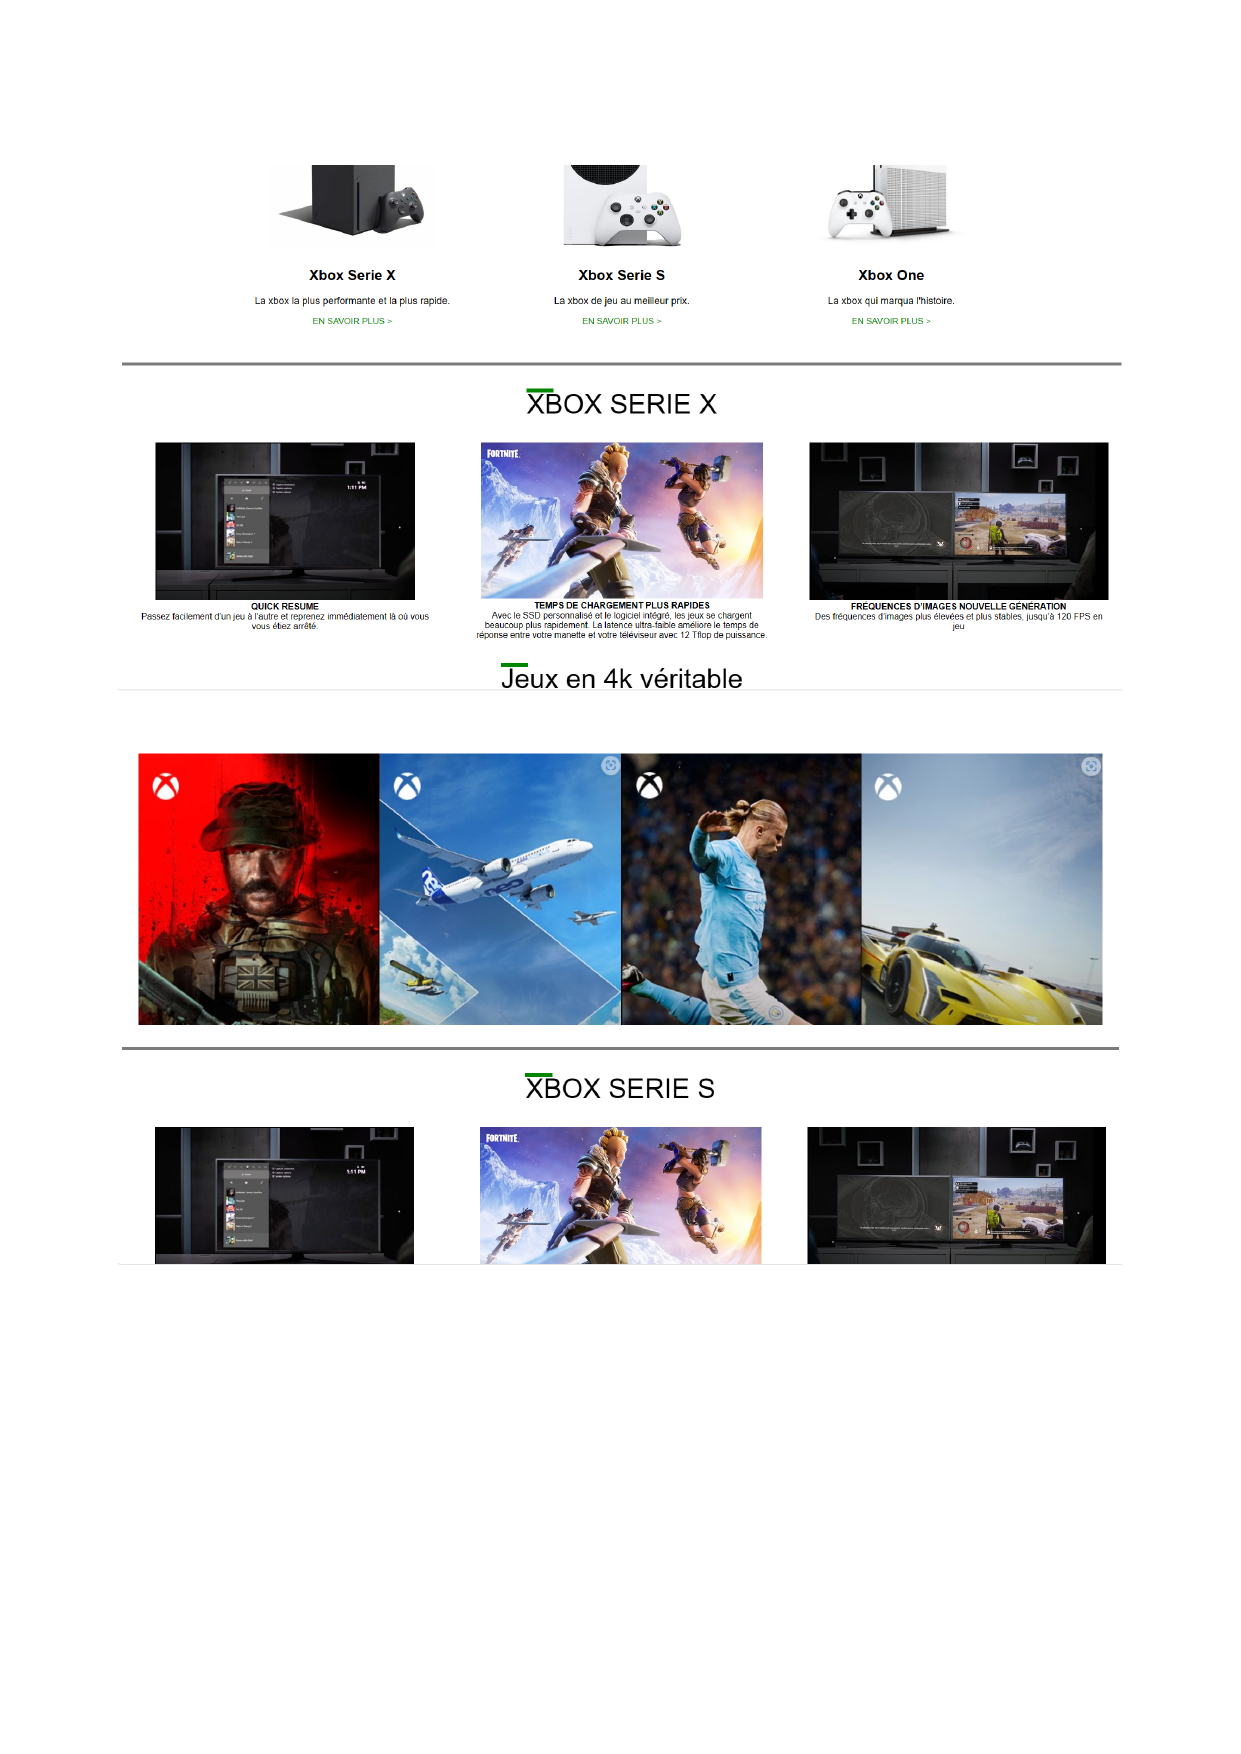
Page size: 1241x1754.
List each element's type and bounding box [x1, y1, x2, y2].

picture [118, 165, 1123, 691]
picture [118, 742, 1123, 1265]
